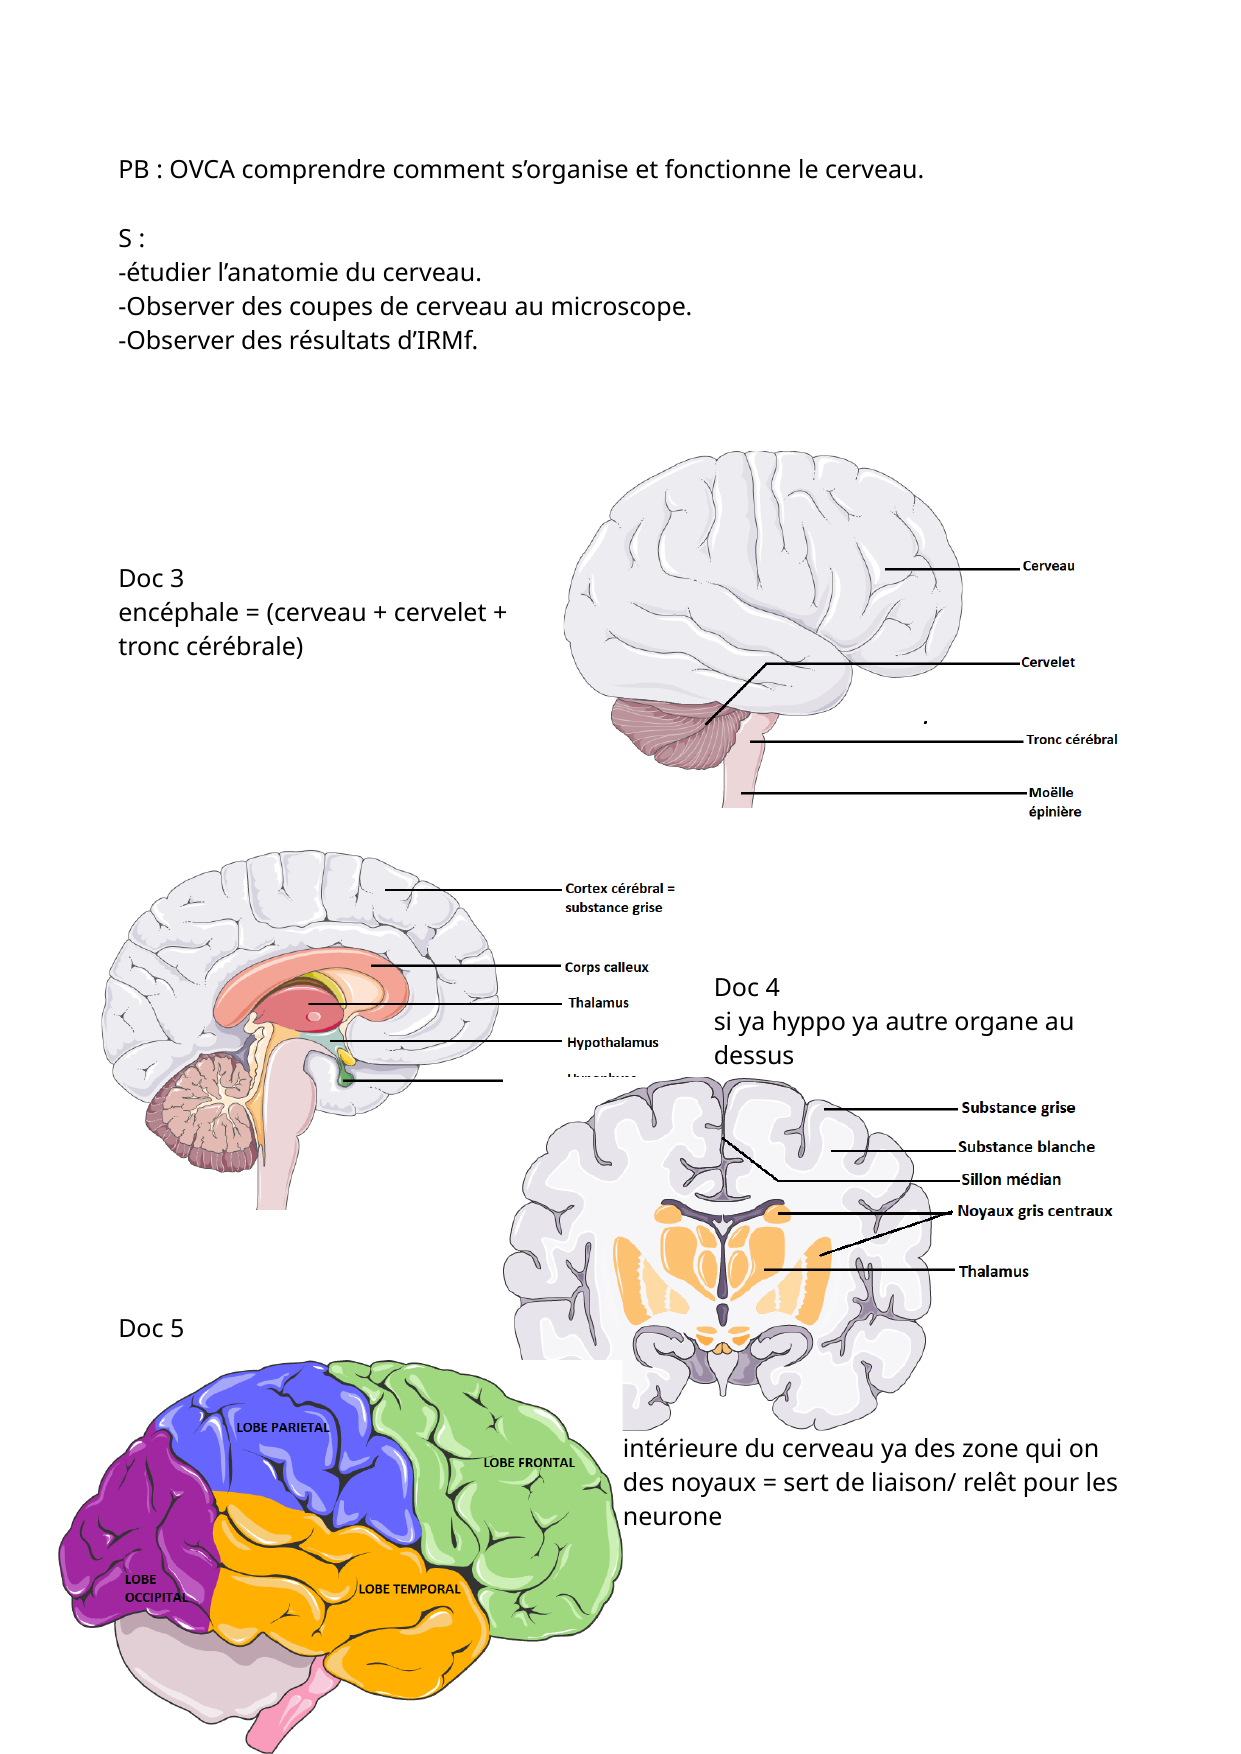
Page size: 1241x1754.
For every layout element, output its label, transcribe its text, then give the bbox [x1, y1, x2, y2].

text Doc 4 [714, 970, 1122, 1004]
text Doc 3 [118, 561, 563, 595]
text encéphale = (cerveau + cervelet + tronc cérébrale) [118, 595, 563, 663]
text S : [118, 220, 1122, 254]
picture [563, 451, 1121, 822]
text [118, 1344, 503, 1360]
picture [58, 850, 1134, 1754]
text -Observer des résultats d’IRMf. [118, 322, 1122, 357]
text si ya hyppo ya autre organe au dessus [714, 1004, 1122, 1072]
text PB : OVCA comprendre comment s’organise et fonctionne le cerveau. [118, 118, 1122, 220]
text -étudier l’anatomie du cerveau. -Observer des coupes de cerveau au microscope. [118, 254, 1122, 322]
text Doc 5 [118, 1310, 503, 1344]
text intérieure du cerveau ya des zone qui on des noyaux = sert de liaison/ relêt pour les neurone [623, 1431, 1122, 1533]
